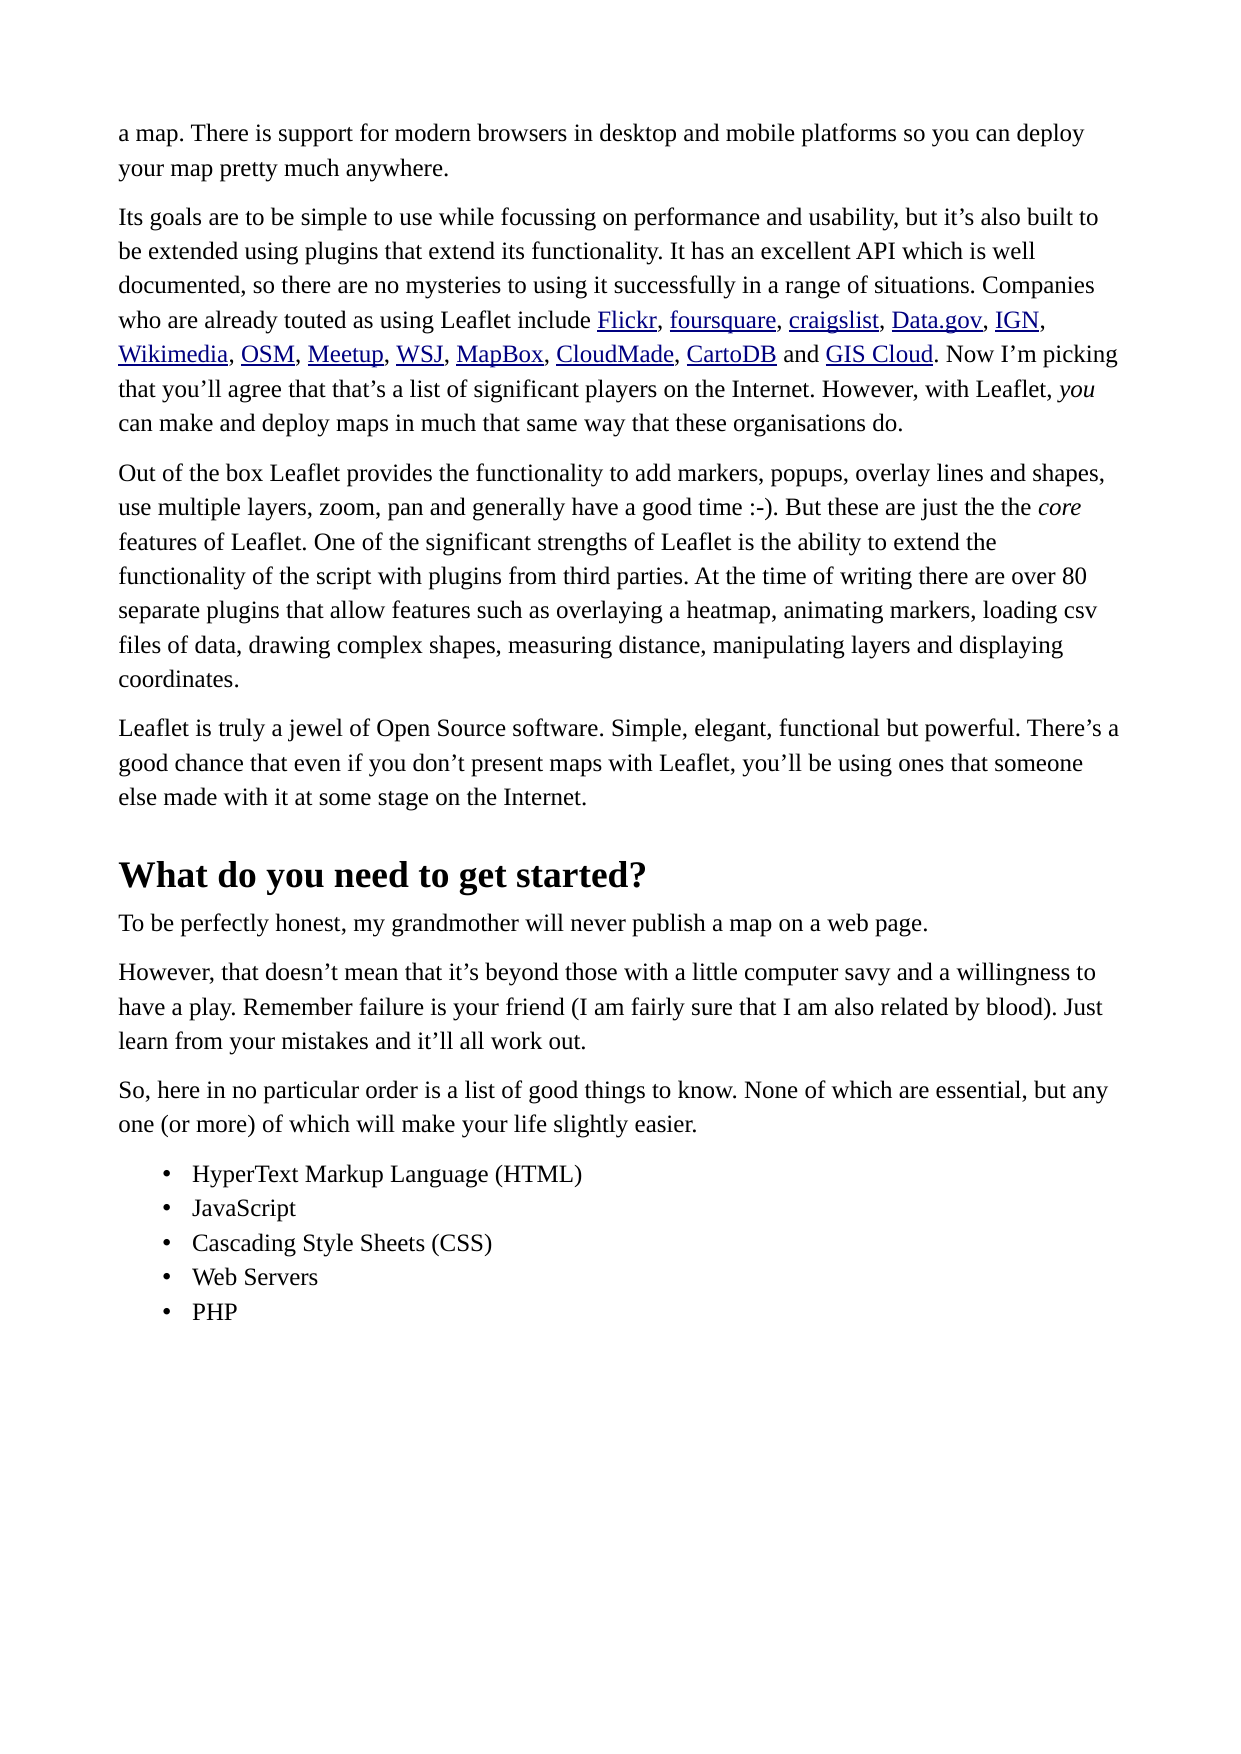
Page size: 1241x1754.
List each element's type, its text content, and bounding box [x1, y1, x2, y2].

list Web Servers [162, 1262, 1122, 1291]
text Leaflet is truly a jewel of Open Source software. Simple, elegant, functional but powerful. There’s a good chance that even if you don’t present maps with Leaflet, you’ll be using ones that someone else made with it at some stage on the Internet. [118, 713, 1122, 811]
list Cascading Style Sheets (CSS) [162, 1228, 1122, 1256]
list HyperText Markup Language (HTML) [162, 1159, 1122, 1187]
list PHP [162, 1297, 1122, 1325]
list JavaScript [162, 1193, 1122, 1222]
text a map. There is support for modern browsers in desktop and mobile platforms so you can deploy your map pretty much anywhere. [118, 118, 1122, 181]
subtitle What do you need to get started? [118, 852, 1122, 896]
text To be perfectly honest, my grandmother will never publish a map on a web page. [118, 908, 1122, 937]
text Out of the box Leaflet provides the functionality to add markers, popups, overlay lines and shapes, use multiple layers, zoom, pan and generally have a good time :-). But these are just the the core features of Leaflet. One of the significant strengths of Leaflet is the ability to extend the functionality of the script with plugins from third parties. At the time of writing there are over 80 separate plugins that allow features such as overlaying a heatmap, animating markers, loading csv files of data, drawing complex shapes, measuring distance, manipulating layers and displaying coordinates. [118, 458, 1122, 693]
text So, here in no particular order is a list of good things to know. None of which are essential, but any one (or more) of which will make your life slightly easier. [118, 1075, 1122, 1138]
text Its goals are to be simple to use while focussing on performance and usability, but it’s also built to be extended using plugins that extend its functionality. It has an excellent API which is well documented, so there are no mysteries to using it successfully in a range of situations. Companies who are already touted as using Leaflet include Flickr, foursquare, craigslist, Data.gov, IGN, Wikimedia, OSM, Meetup, WSJ, MapBox, CloudMade, CartoDB and GIS Cloud. Now I’m picking that you’ll agree that that’s a list of significant players on the Internet. However, with Leaflet, you can make and deploy maps in much that same way that these organisations do. [118, 202, 1122, 437]
text However, that doesn’t mean that it’s beyond those with a little computer savy and a willingness to have a play. Remember failure is your friend (I am fairly sure that I am also related by blood). Just learn from your mistakes and it’ll all work out. [118, 957, 1122, 1055]
